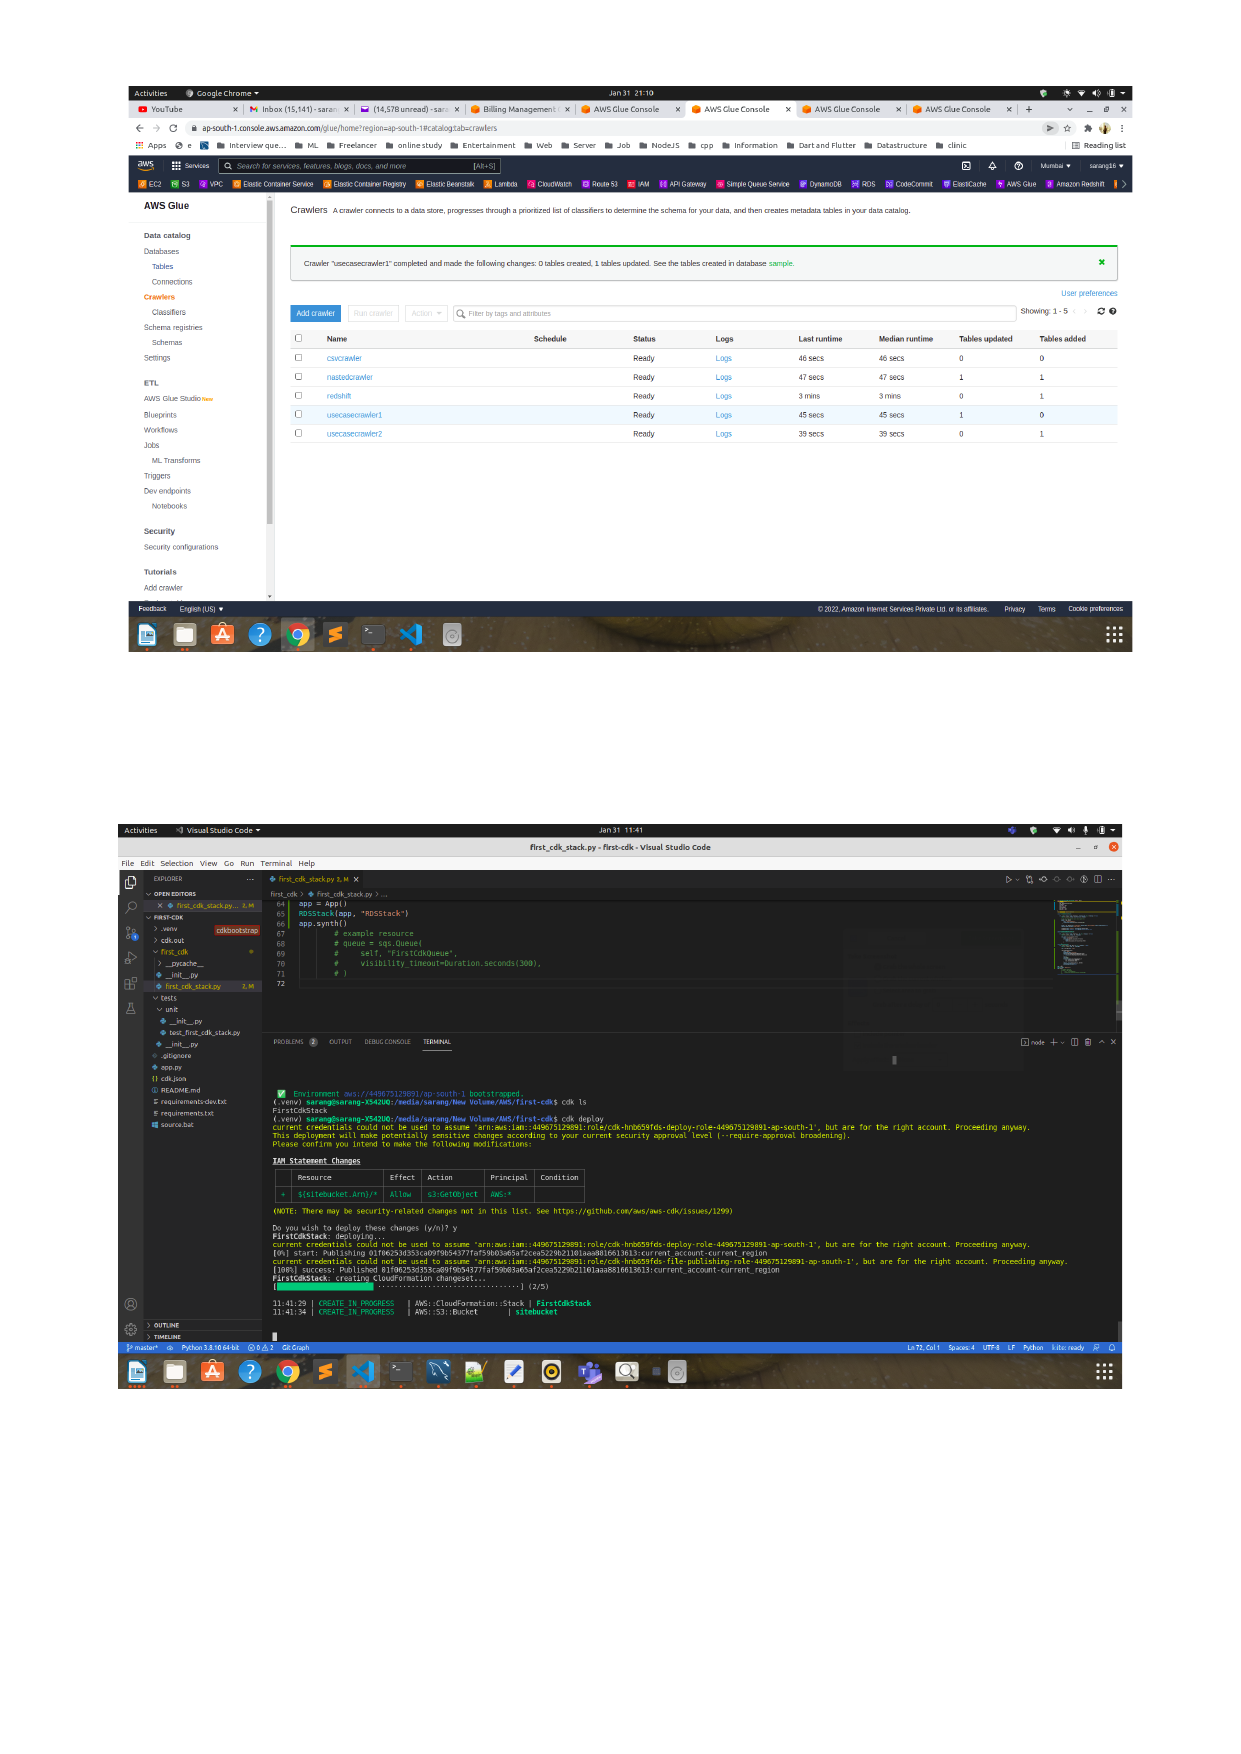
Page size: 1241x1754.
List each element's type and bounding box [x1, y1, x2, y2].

picture [118, 824, 1123, 1389]
picture [128, 86, 1133, 652]
